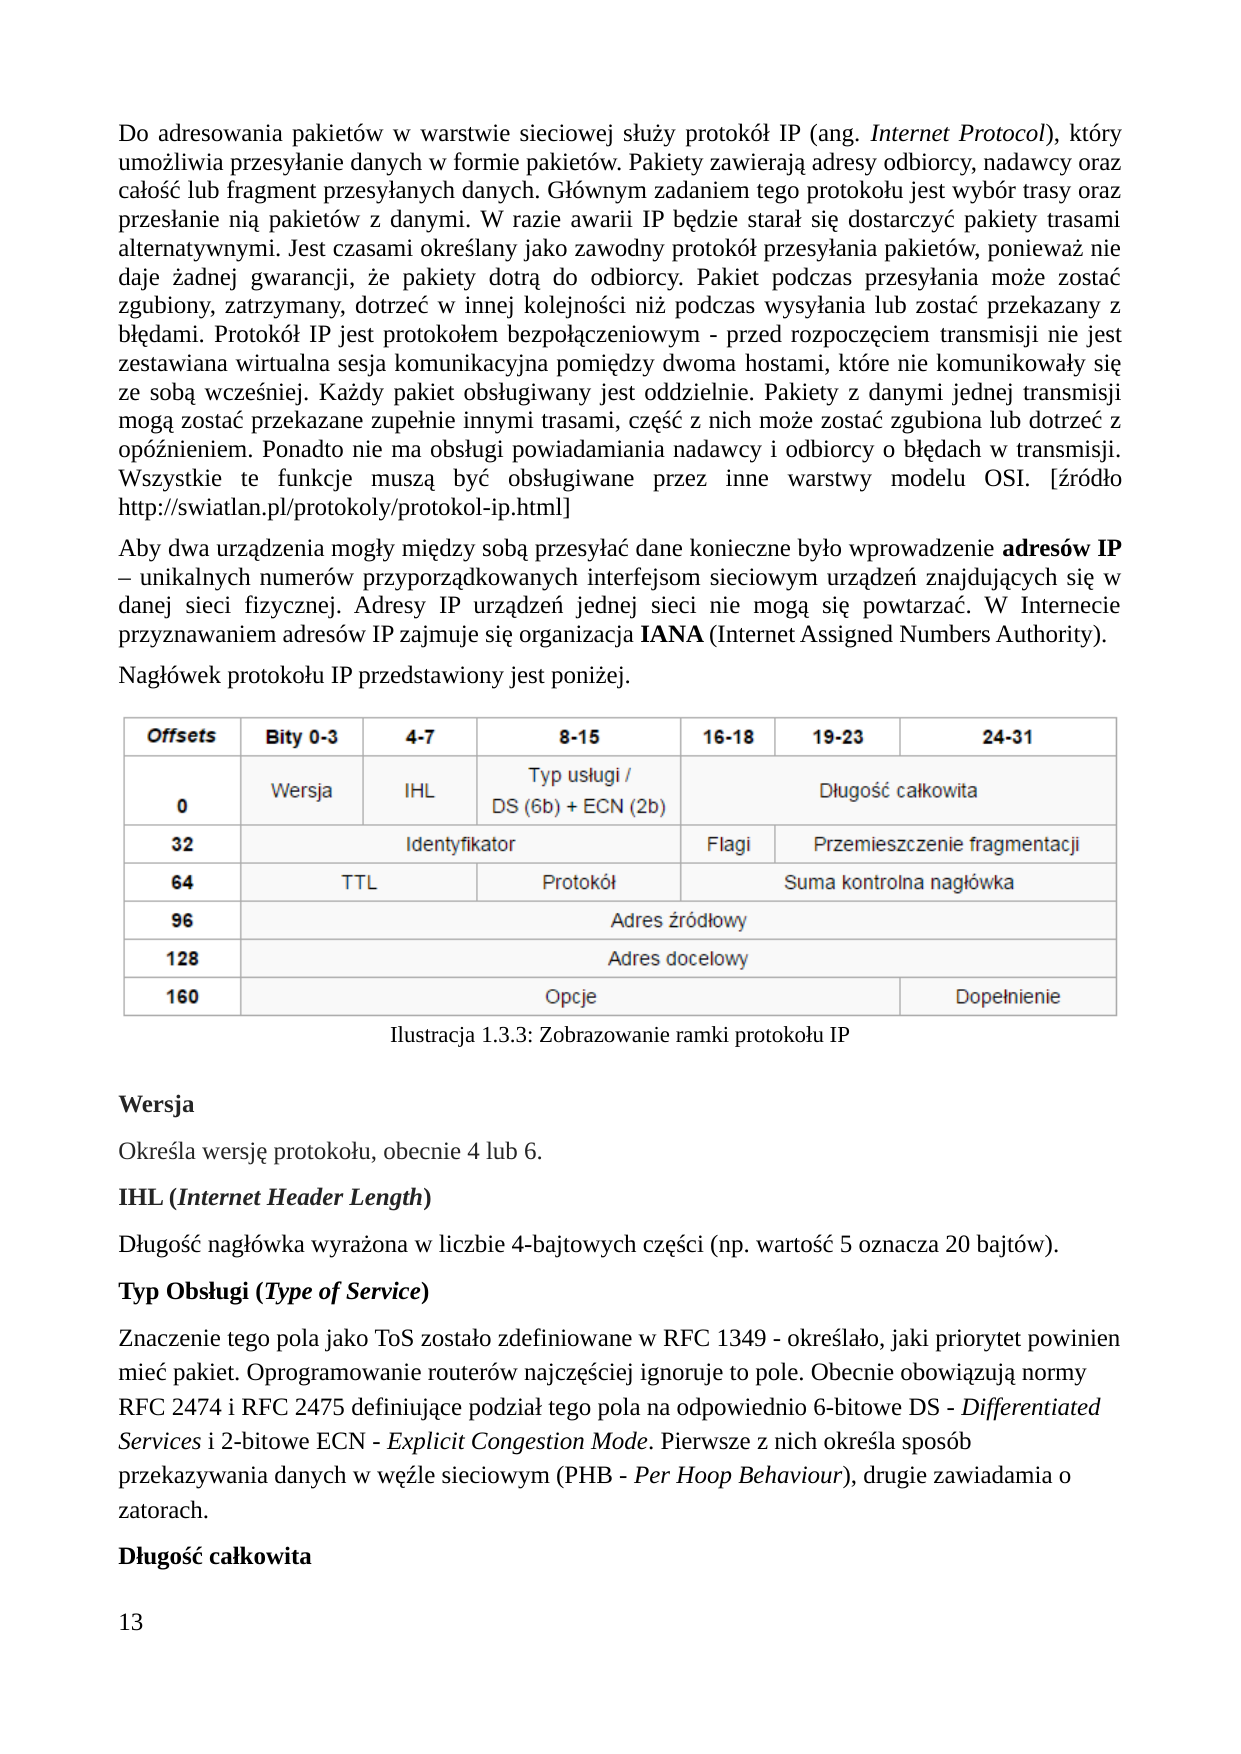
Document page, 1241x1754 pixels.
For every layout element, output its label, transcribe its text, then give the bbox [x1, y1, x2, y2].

subtitle IHL (Internet Header Length) [118, 1177, 1122, 1211]
list Długość nagłówka wyrażona w liczbie 4-bajtowych części (np. wartość 5 oznacza 20 bajtów). [118, 1224, 1122, 1258]
text Aby dwa urządzenia mogły między sobą przesyłać dane konieczne było wprowadzenie adresów IP – unikalnych numerów przyporządkowanych interfejsom sieciowym urządzeń znajdujących się w danej sieci fizycznej. Adresy IP urządzeń jednej sieci nie mogą się powtarzać. W Internecie przyznawaniem adresów IP zajmuje się organizacja IANA (Internet Assigned Numbers Authority). [118, 533, 1122, 648]
picture [118, 714, 1123, 1022]
subtitle Wersja [118, 1089, 1122, 1118]
text Nagłówek protokołu IP przedstawiony jest poniżej. [118, 660, 1122, 689]
list Określa wersję protokołu, obecnie 4 lub 6. [118, 1130, 1122, 1164]
list Znaczenie tego pola jako ToS zostało zdefiniowane w RFC 1349 - określało, jaki priorytet powinien mieć pakiet. Oprogramowanie routerów najczęściej ignoruje to pole. Obecnie obowiązują normy RFC 2474 i RFC 2475 definiujące podział tego pola na odpowiednio 6-bitowe DS - Differentiated Services i 2-bitowe ECN - Explicit Congestion Mode. Pierwsze z nich określa sposób przekazywania danych w węźle sieciowym (PHB - Per Hoop Behaviour), drugie zawiadamia o zatorach. [118, 1317, 1122, 1523]
subtitle Typ Obsługi (Type of Service) [118, 1270, 1122, 1305]
text Do adresowania pakietów w warstwie sieciowej służy protokół IP (ang. Internet Protocol), który umożliwia przesyłanie danych w formie pakietów. Pakiety zawierają adresy odbiorcy, nadawcy oraz całość lub fragment przesyłanych danych. Głównym zadaniem tego protokołu jest wybór trasy oraz przesłanie nią pakietów z danymi. W razie awarii IP będzie starał się dostarczyć pakiety trasami alternatywnymi. Jest czasami określany jako zawodny protokół przesyłania pakietów, ponieważ nie daje żadnej gwarancji, że pakiety dotrą do odbiorcy. Pakiet podczas przesyłania może zostać zgubiony, zatrzymany, dotrzeć w innej kolejności niż podczas wysyłania lub zostać przekazany z błędami. Protokół IP jest protokołem bezpołączeniowym - przed rozpoczęciem transmisji nie jest zestawiana wirtualna sesja komunikacyjna pomiędzy dwoma hostami, które nie komunikowały się ze sobą wcześniej. Każdy pakiet obsługiwany jest oddzielnie. Pakiety z danymi jednej transmisji mogą zostać przekazane zupełnie innymi trasami, część z nich może zostać zgubiona lub dotrzeć z opóźnieniem. Ponadto nie ma obsługi powiadamiania nadawcy i odbiorcy o błędach w transmisji. Wszystkie te funkcje muszą być obsługiwane przez inne warstwy modelu OSI. [źródło http://swiatlan.pl/protokoly/protokol-ip.html] [118, 118, 1122, 521]
subtitle Długość całkowita [118, 1536, 1122, 1570]
text Ilustracja 1.3.3: Zobrazowanie ramki protokołu IP [118, 1022, 1122, 1048]
